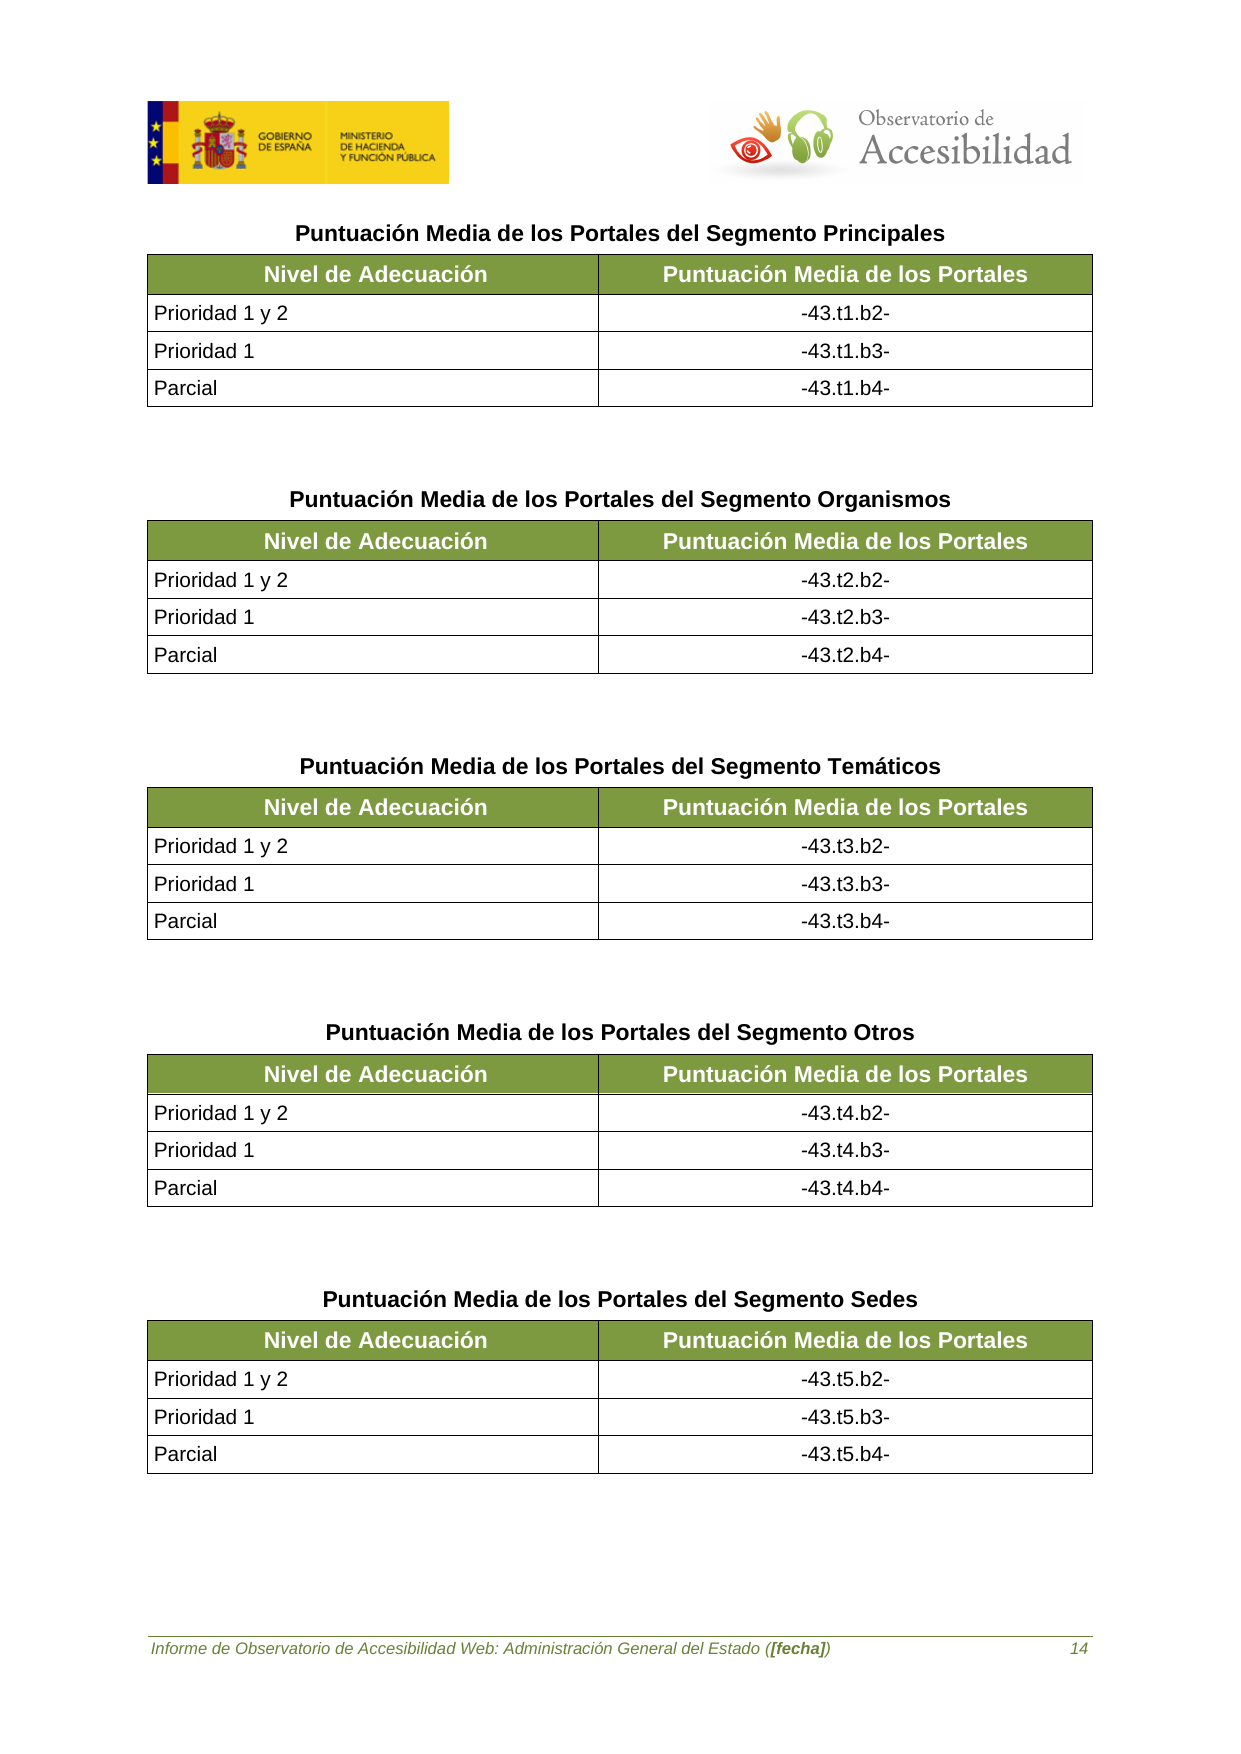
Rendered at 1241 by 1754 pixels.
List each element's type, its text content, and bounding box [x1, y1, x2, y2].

text Puntuación Media de los Portales del Segmento Temáticos [148, 753, 1092, 779]
table_header Nivel de Adecuación [148, 1321, 598, 1360]
table_cell Parcial [148, 1436, 598, 1472]
table_cell -43.t1.b2- [599, 295, 1092, 331]
table_cell -43.t4.b2- [599, 1095, 1092, 1131]
table_cell -43.t2.b4- [599, 636, 1092, 673]
table_cell Parcial [148, 903, 598, 939]
table_cell -43.t5.b2- [599, 1361, 1092, 1397]
table_cell -43.t1.b3- [599, 332, 1092, 369]
table_header Nivel de Adecuación [148, 255, 598, 294]
table_cell Prioridad 1 y 2 [148, 828, 598, 864]
table_header Nivel de Adecuación [148, 788, 598, 827]
table_cell Prioridad 1 [148, 1399, 598, 1435]
table_header Puntuación Media de los Portales [599, 1055, 1092, 1093]
table_header Puntuación Media de los Portales [599, 1321, 1092, 1360]
table_cell -43.t3.b3- [599, 865, 1092, 902]
table_header Nivel de Adecuación [148, 1055, 598, 1093]
text Puntuación Media de los Portales del Segmento Sedes [148, 1286, 1092, 1312]
table_cell Prioridad 1 [148, 332, 598, 369]
table_cell -43.t2.b3- [599, 599, 1092, 635]
table_cell Prioridad 1 y 2 [148, 295, 598, 331]
table_header Puntuación Media de los Portales [599, 788, 1092, 827]
text Puntuación Media de los Portales del Segmento Otros [148, 1019, 1092, 1046]
table_cell Prioridad 1 y 2 [148, 1361, 598, 1397]
table_cell Parcial [148, 370, 598, 406]
table_cell -43.t3.b4- [599, 903, 1092, 939]
text Puntuación Media de los Portales del Segmento Principales [148, 220, 1092, 246]
table_cell -43.t4.b4- [599, 1170, 1092, 1206]
table_cell -43.t1.b4- [599, 370, 1092, 406]
table_cell -43.t3.b2- [599, 828, 1092, 864]
text Puntuación Media de los Portales del Segmento Organismos [148, 486, 1092, 513]
picture [147, 101, 450, 184]
table_cell Prioridad 1 y 2 [148, 1095, 598, 1131]
table_cell Prioridad 1 [148, 1132, 598, 1168]
picture [710, 101, 1086, 184]
table_cell Parcial [148, 1170, 598, 1206]
table_cell Prioridad 1 [148, 865, 598, 902]
table_cell Prioridad 1 [148, 599, 598, 635]
table_cell -43.t2.b2- [599, 561, 1092, 598]
table_cell -43.t4.b3- [599, 1132, 1092, 1168]
table_header Nivel de Adecuación [148, 521, 598, 560]
table_cell -43.t5.b4- [599, 1436, 1092, 1472]
table_cell -43.t5.b3- [599, 1399, 1092, 1435]
table_cell Prioridad 1 y 2 [148, 561, 598, 598]
table_header Puntuación Media de los Portales [599, 521, 1092, 560]
table_cell Parcial [148, 636, 598, 673]
table_header Puntuación Media de los Portales [599, 255, 1092, 294]
